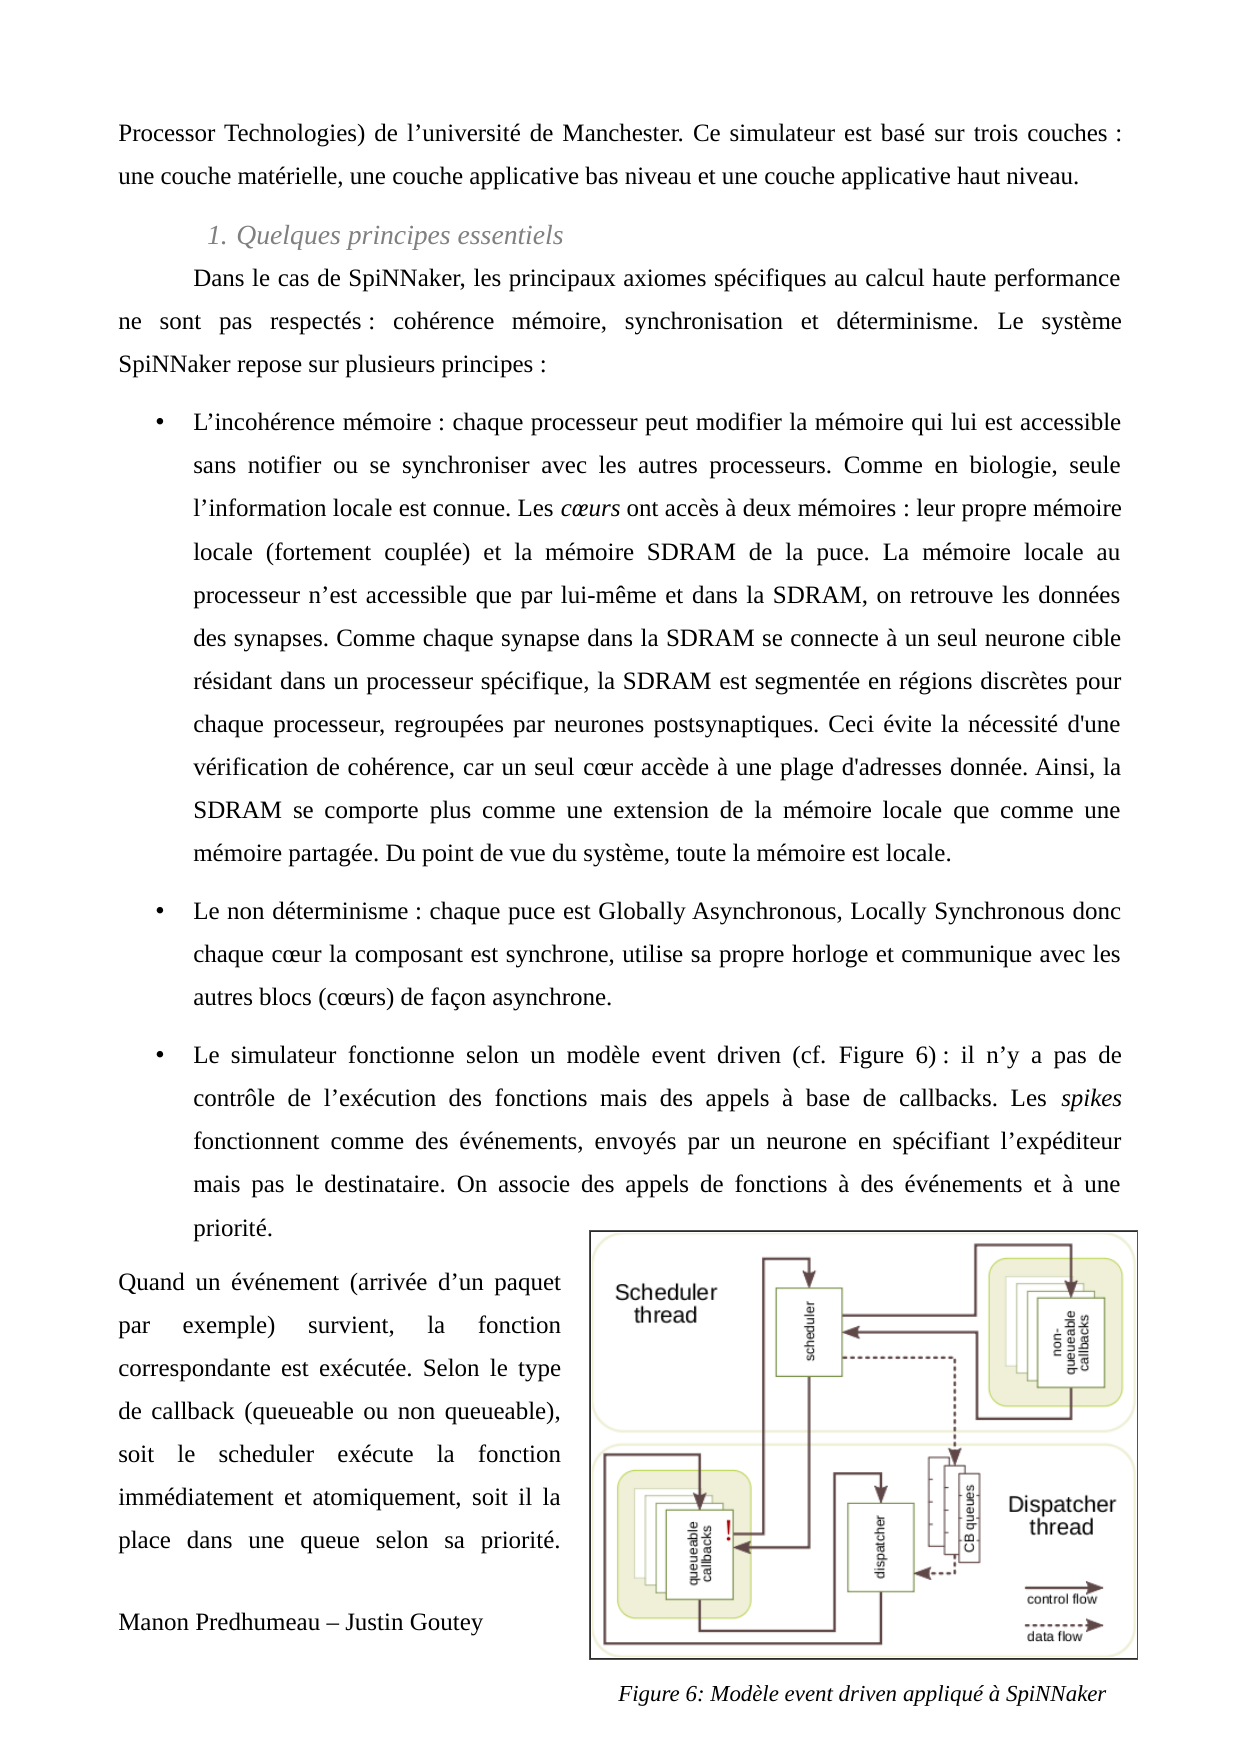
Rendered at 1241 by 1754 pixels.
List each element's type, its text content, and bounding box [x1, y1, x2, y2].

text Dans le cas de SpiNNaker, les principaux axiomes spécifiques au calcul haute performance ne sont pas respectés : cohérence mémoire, synchronisation et déterminisme. Le système SpiNNaker repose sur plusieurs principes : [118, 263, 1122, 378]
subtitle Quelques principes essentiels [207, 219, 1122, 251]
picture [592, 1233, 1136, 1657]
list L’incohérence mémoire : chaque processeur peut modifier la mémoire qui lui est accessible sans notifier ou se synchroniser avec les autres processeurs. Comme en biologie, seule l’information locale est connue. Les cœurs ont accès à deux mémoires : leur propre mémoire locale (fortement couplée) et la mémoire SDRAM de la puce. La mémoire locale au processeur n’est accessible que par lui-même et dans la SDRAM, on retrouve les données des synapses. Comme chaque synapse dans la SDRAM se connecte à un seul neurone cible résidant dans un processeur spécifique, la SDRAM est segmentée en régions discrètes pour chaque processeur, regroupées par neurones postsynaptiques. Ceci évite la nécessité d'une vérification de cohérence, car un seul cœur accède à une plage d'adresses donnée. Ainsi, la SDRAM se comporte plus comme une extension de la mémoire locale que comme une mémoire partagée. Du point de vue du système, toute la mémoire est locale. [156, 407, 1122, 867]
list Le simulateur fonctionne selon un modèle event driven (cf. Figure 6) : il n’y a pas de contrôle de l’exécution des fonctions mais des appels à base de callbacks. Les spikes fonctionnent comme des événements, envoyés par un neurone en spécifiant l’expéditeur mais pas le destinataire. On associe des appels de fonctions à des événements et à une priorité. [156, 1040, 1148, 1241]
list Figure 6: Modèle event driven appliqué à SpiNNaker [579, 1230, 1148, 1707]
text Processor Technologies) de l’université de Manchester. Ce simulateur est basé sur trois couches : une couche matérielle, une couche applicative bas niveau et une couche applicative haut niveau. [118, 118, 1122, 190]
list Le non déterminisme : chaque puce est Globally Asynchronous, Locally Synchronous donc chaque cœur la composant est synchrone, utilise sa propre horloge et communique avec les autres blocs (cœurs) de façon asynchrone. [156, 896, 1122, 1011]
text Quand un événement (arrivée d’un paquet par exemple) survient, la fonction correspondante est exécutée. Selon le type de callback (queueable ou non queueable), soit le scheduler exécute la fonction immédiatement et atomiquement, soit il la place dans une queue selon sa priorité. [118, 1267, 579, 1554]
